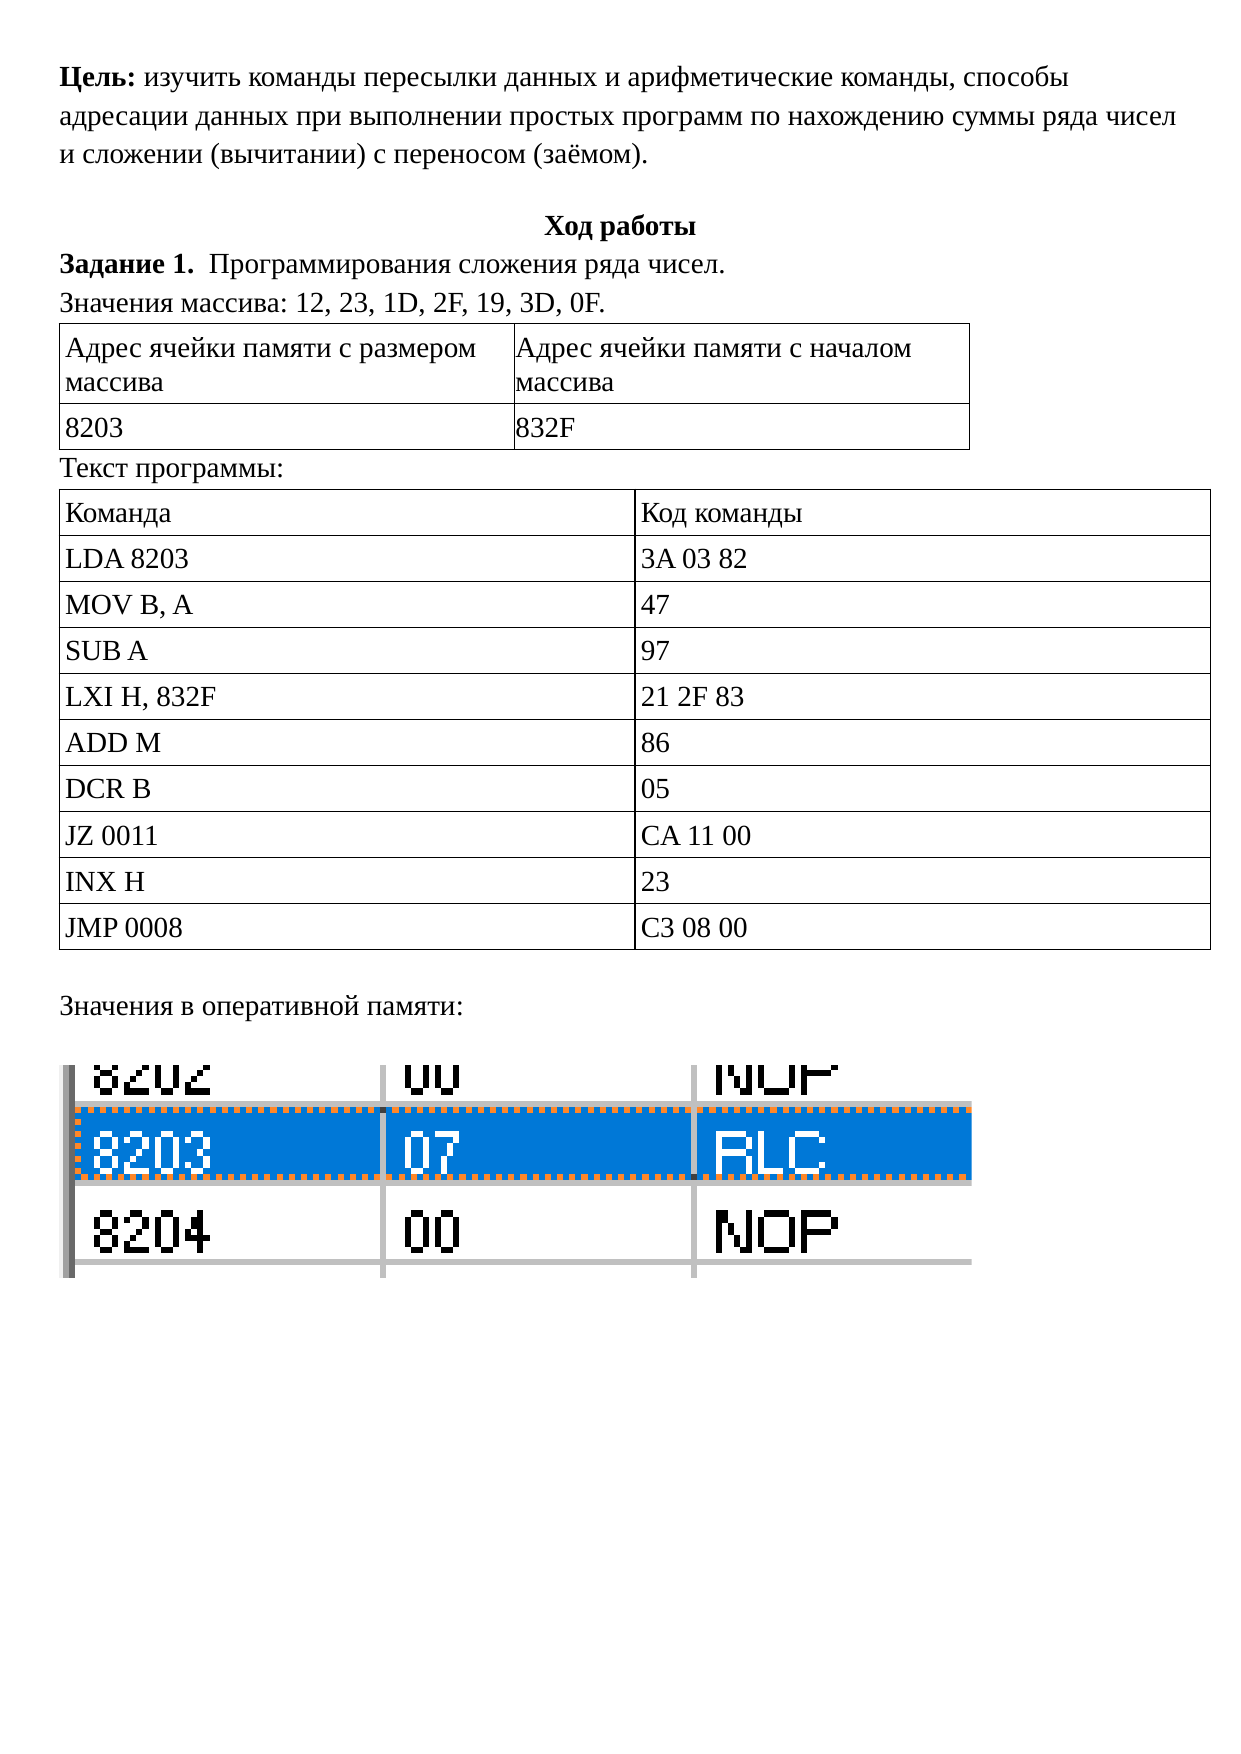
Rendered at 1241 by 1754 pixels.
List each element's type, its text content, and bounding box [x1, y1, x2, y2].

table_cell CA 11 00 [636, 812, 1210, 857]
table_cell DCR B [60, 766, 634, 811]
table_cell SUB A [60, 628, 634, 673]
table_cell JZ 0011 [60, 812, 634, 857]
table_cell LXI H, 832F [60, 674, 634, 719]
table_cell 23 [636, 858, 1210, 903]
table_header Команда [60, 490, 634, 534]
text Значения массива: 12, 23, 1D, 2F, 19, 3D, 0F. [59, 285, 1181, 318]
text Текст программы: [59, 450, 1181, 483]
text Цель: изучить команды пересылки данных и арифметические команды, способы адресации данных при выполнении простых программ по нахождению суммы ряда чисел и сложении (вычитании) с переносом (заёмом). [59, 59, 1181, 170]
table_cell 832F [515, 404, 969, 449]
table_cell INX H [60, 858, 634, 903]
table_cell MOV B, A [60, 582, 634, 627]
table_cell ADD M [60, 720, 634, 765]
table_cell LDA 8203 [60, 536, 634, 581]
text Задание 1. Программирования сложения ряда чисел. [59, 246, 1181, 280]
table_cell 8203 [60, 404, 514, 449]
table_cell JMP 0008 [60, 904, 634, 949]
table_cell 05 [636, 766, 1210, 811]
table_header Адрес ячейки памяти с началом массива [515, 324, 969, 403]
table_header Код команды [636, 490, 1210, 534]
table_cell 21 2F 83 [636, 674, 1210, 719]
text Значения в оперативной памяти: [59, 988, 1181, 1022]
picture [727, 1065, 972, 1248]
table_cell 97 [636, 628, 1210, 673]
table_cell 3A 03 82 [636, 536, 1210, 581]
table_cell C3 08 00 [636, 904, 1210, 949]
table_cell 47 [636, 582, 1210, 627]
text Ход работы [59, 208, 1181, 241]
table_cell 86 [636, 720, 1210, 765]
table_header Адрес ячейки памяти с размером массива [60, 324, 514, 403]
